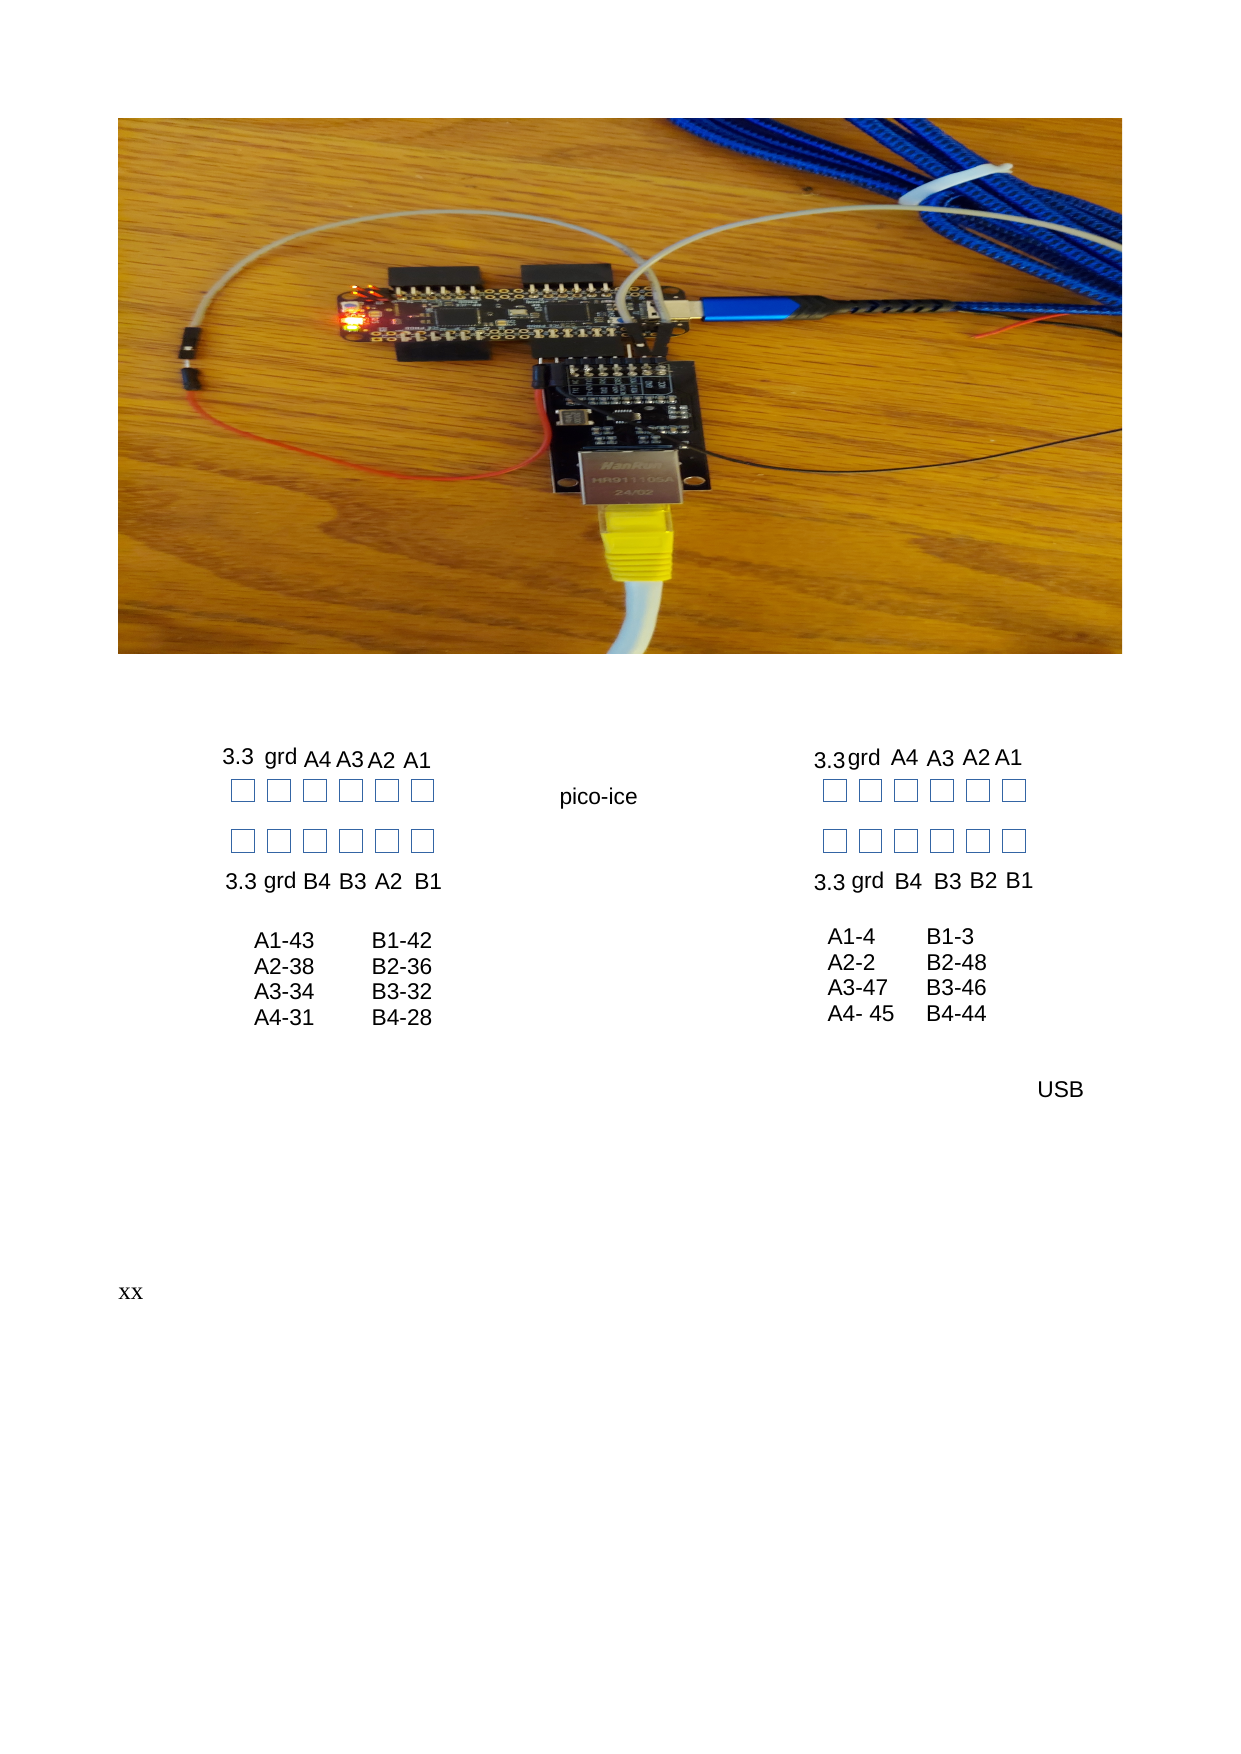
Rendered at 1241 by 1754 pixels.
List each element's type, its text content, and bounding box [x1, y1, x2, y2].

text xx [118, 1276, 1122, 1305]
picture [118, 118, 1123, 654]
